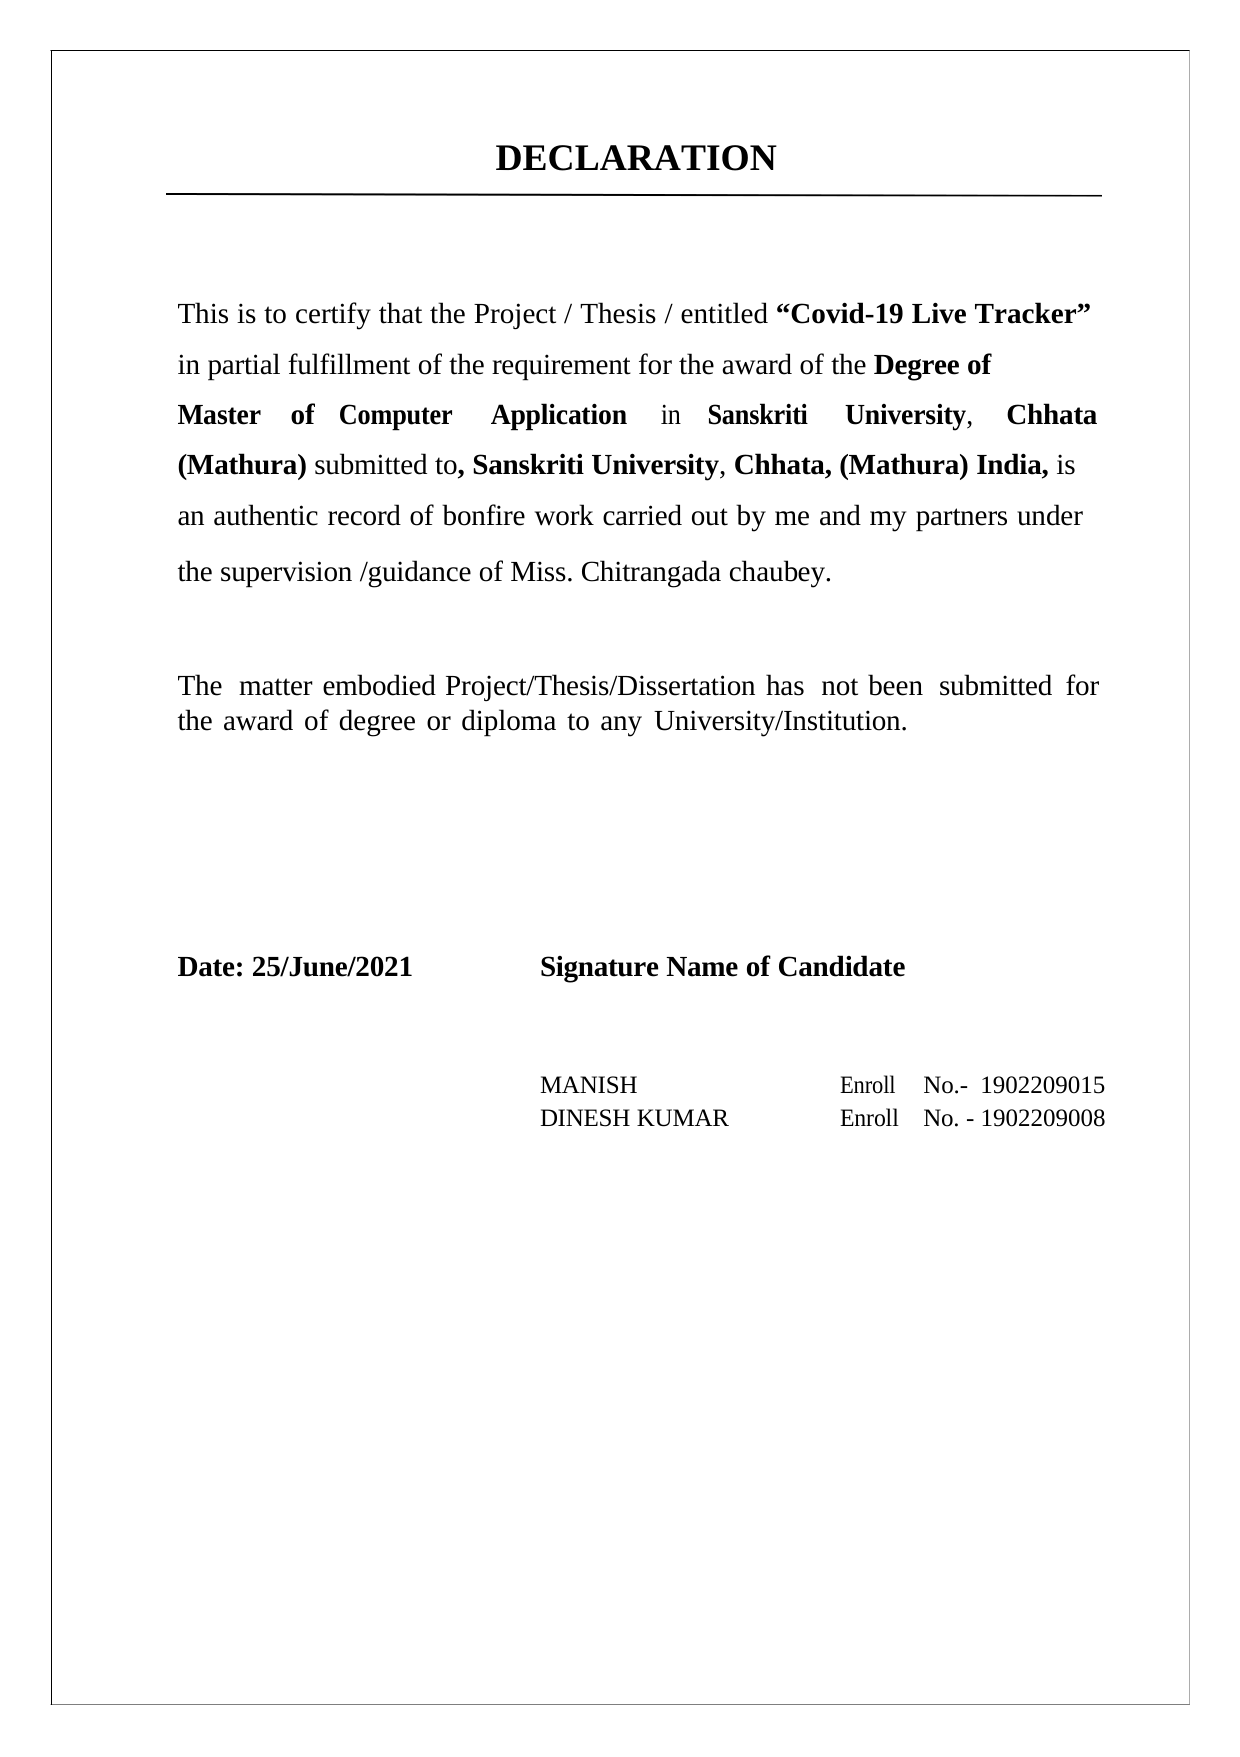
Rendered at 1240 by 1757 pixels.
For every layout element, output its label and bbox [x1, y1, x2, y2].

picture [50, 50, 1190, 1705]
